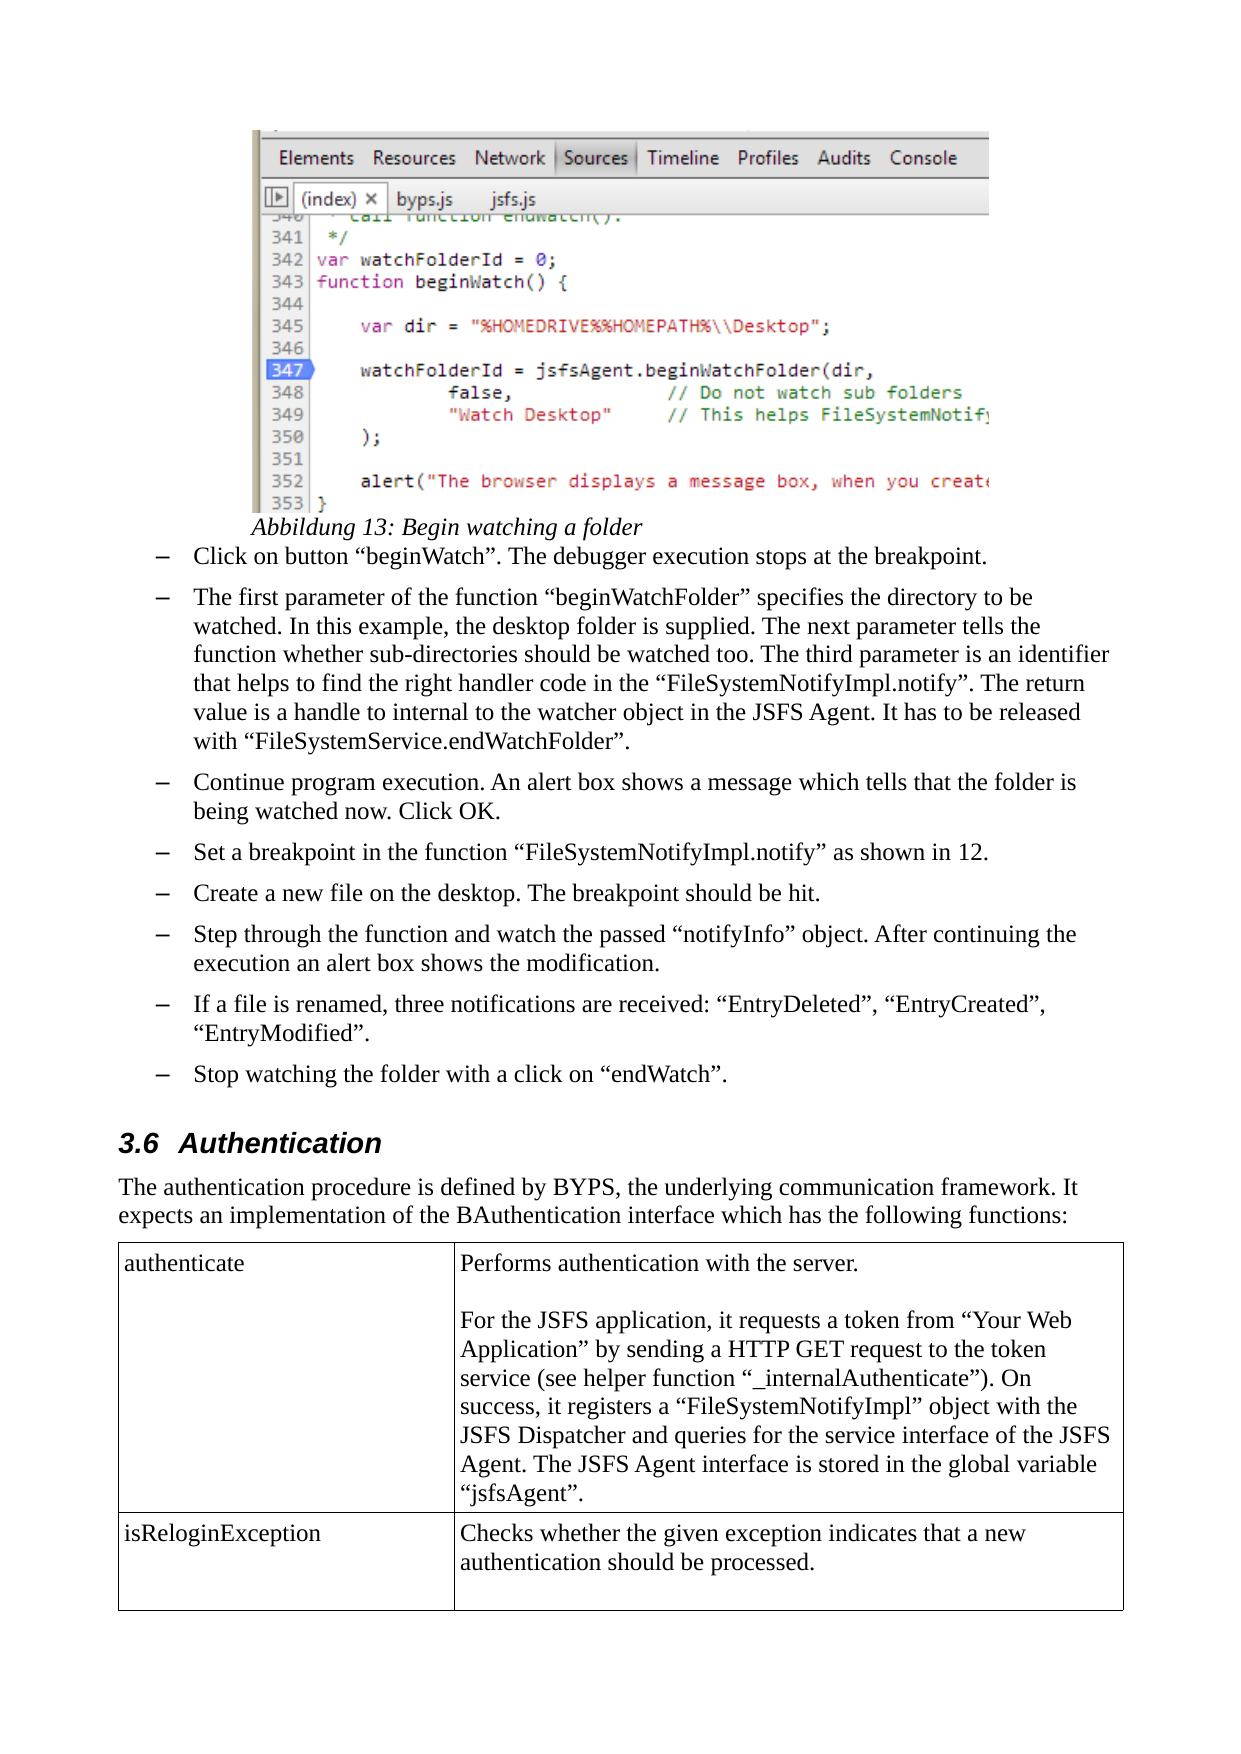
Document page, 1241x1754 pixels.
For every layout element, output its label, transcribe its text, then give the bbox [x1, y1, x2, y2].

list Stop watching the folder with a click on “endWatch”. [156, 1059, 1122, 1088]
table_header authenticate [119, 1243, 454, 1512]
table_header Performs authentication with the server. For the JSFS application, it requests a token from “Your Web Application” by sending a HTTP GET request to the token service (see helper function “_internalAuthenticate”). On success, it registers a “FileSystemNotifyImpl” object with the JSFS Dispatcher and queries for the service interface of the JSFS Agent. The JSFS Agent interface is stored in the global variable “jsfsAgent”. [455, 1243, 1123, 1512]
list Step through the function and watch the passed “notifyInfo” object. After continuing the execution an alert box shows the modification. [156, 919, 1122, 977]
list Set a breakpoint in the function “FileSystemNotifyImpl.notify” as shown in Abbildung 12. [156, 837, 1122, 866]
list Continue program execution. An alert box shows a message which tells that the folder is being watched now. Click OK. [156, 767, 1122, 824]
list Create a new file on the desktop. The breakpoint should be hit. [156, 878, 1122, 907]
list If a file is renamed, three notifications are received: “EntryDeleted”, “EntryCreated”, “EntryModified”. [156, 989, 1122, 1047]
list Abbildung 13: Begin watching a folder [251, 513, 989, 541]
text The authentication procedure is defined by BYPS, the underlying communication framework. It expects an implementation of the BAuthentication interface which has the following functions: [118, 1172, 1122, 1229]
subtitle Authentication [118, 1126, 1122, 1159]
list Click on button “beginWatch”. The debugger execution stops at the breakpoint. [156, 118, 1122, 569]
list The first parameter of the function “beginWatchFolder” specifies the directory to be watched. In this example, the desktop folder is supplied. The next parameter tells the function whether sub-directories should be watched too. The third parameter is an identifier that helps to find the right handler code in the “FileSystemNotifyImpl.notify”. The return value is a handle to internal to the watcher object in the JSFS Agent. It has to be released with “FileSystemService.endWatchFolder”. [156, 582, 1122, 754]
table_cell Checks whether the given exception indicates that a new authentication should be processed. [455, 1513, 1123, 1610]
table_cell isReloginException [119, 1513, 454, 1610]
